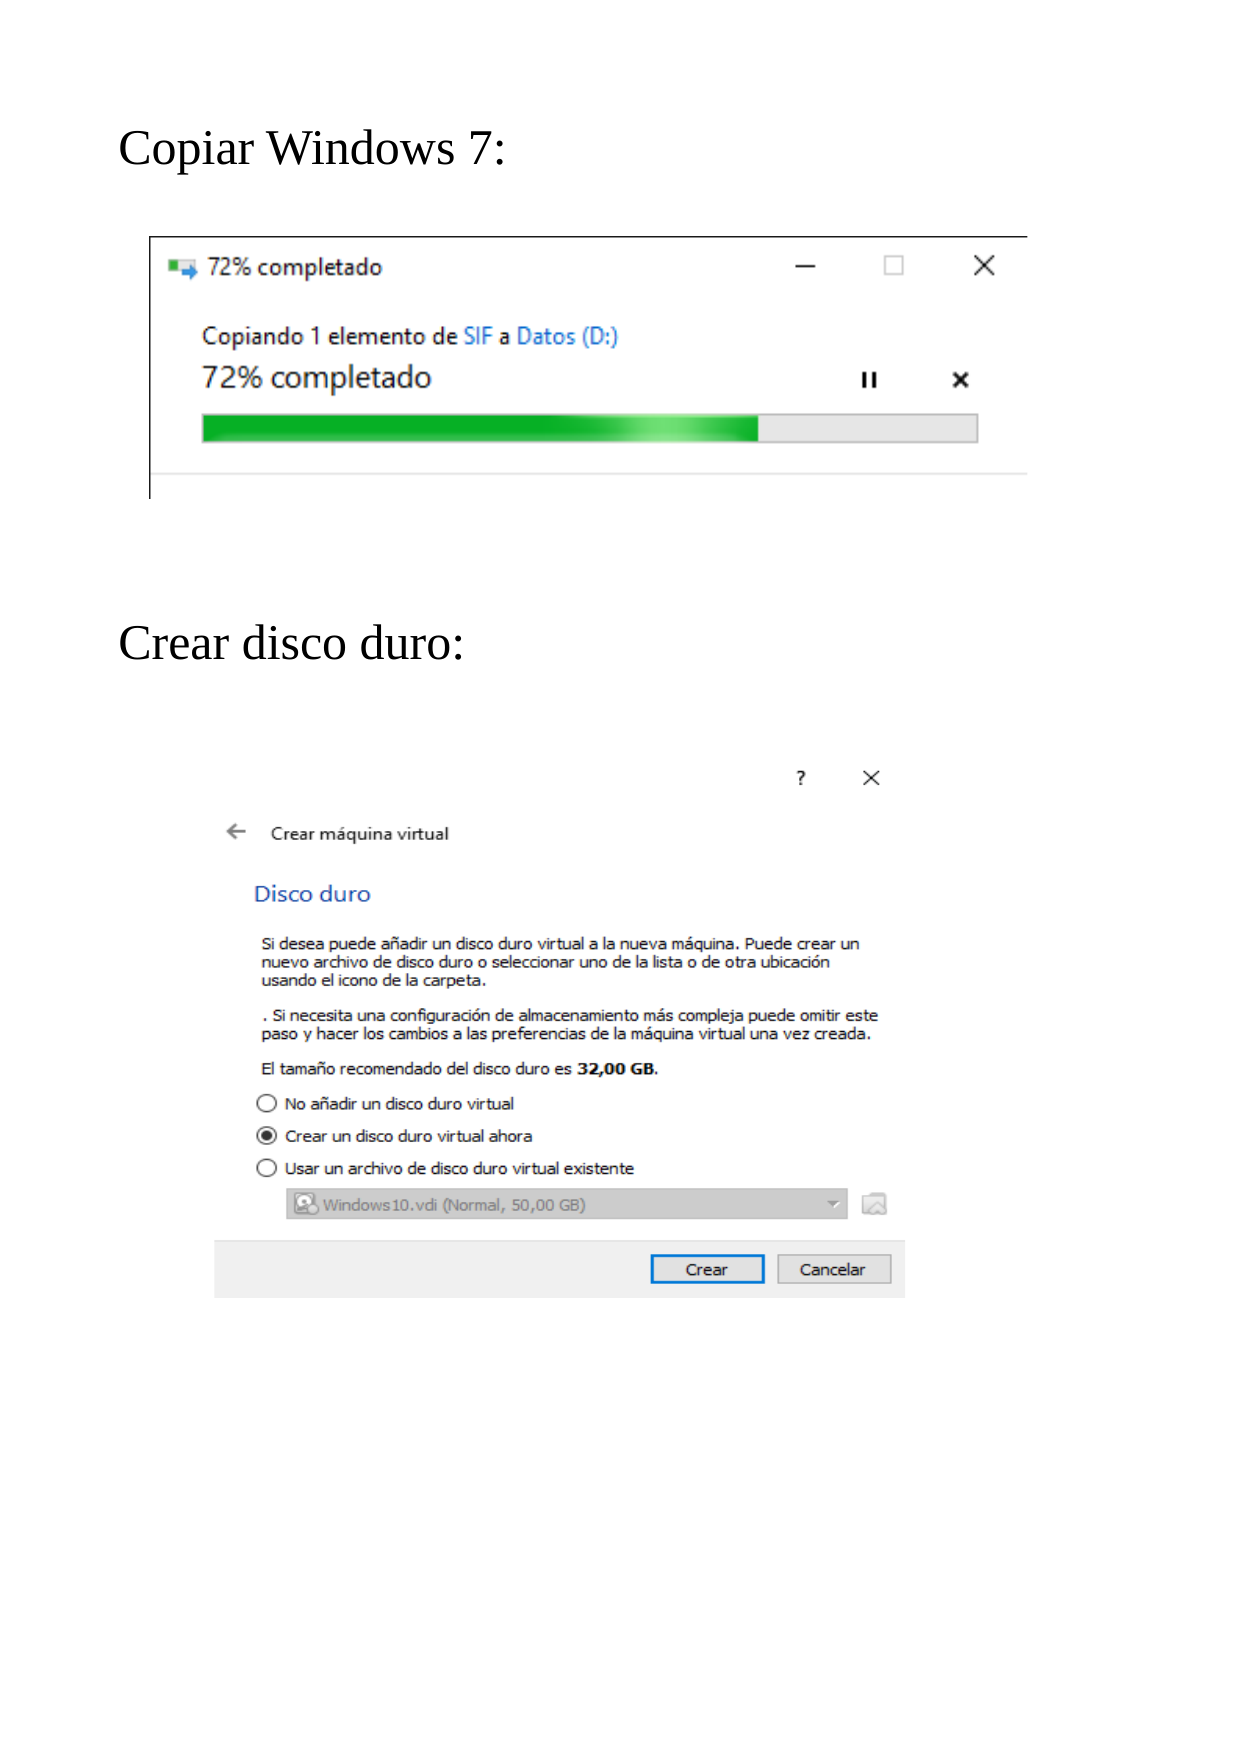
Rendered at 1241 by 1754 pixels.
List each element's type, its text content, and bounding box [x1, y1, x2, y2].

picture [213, 757, 906, 1298]
picture [149, 236, 1028, 499]
text Crear disco duro: [118, 613, 1122, 671]
text Copiar Windows 7: [118, 118, 1122, 176]
